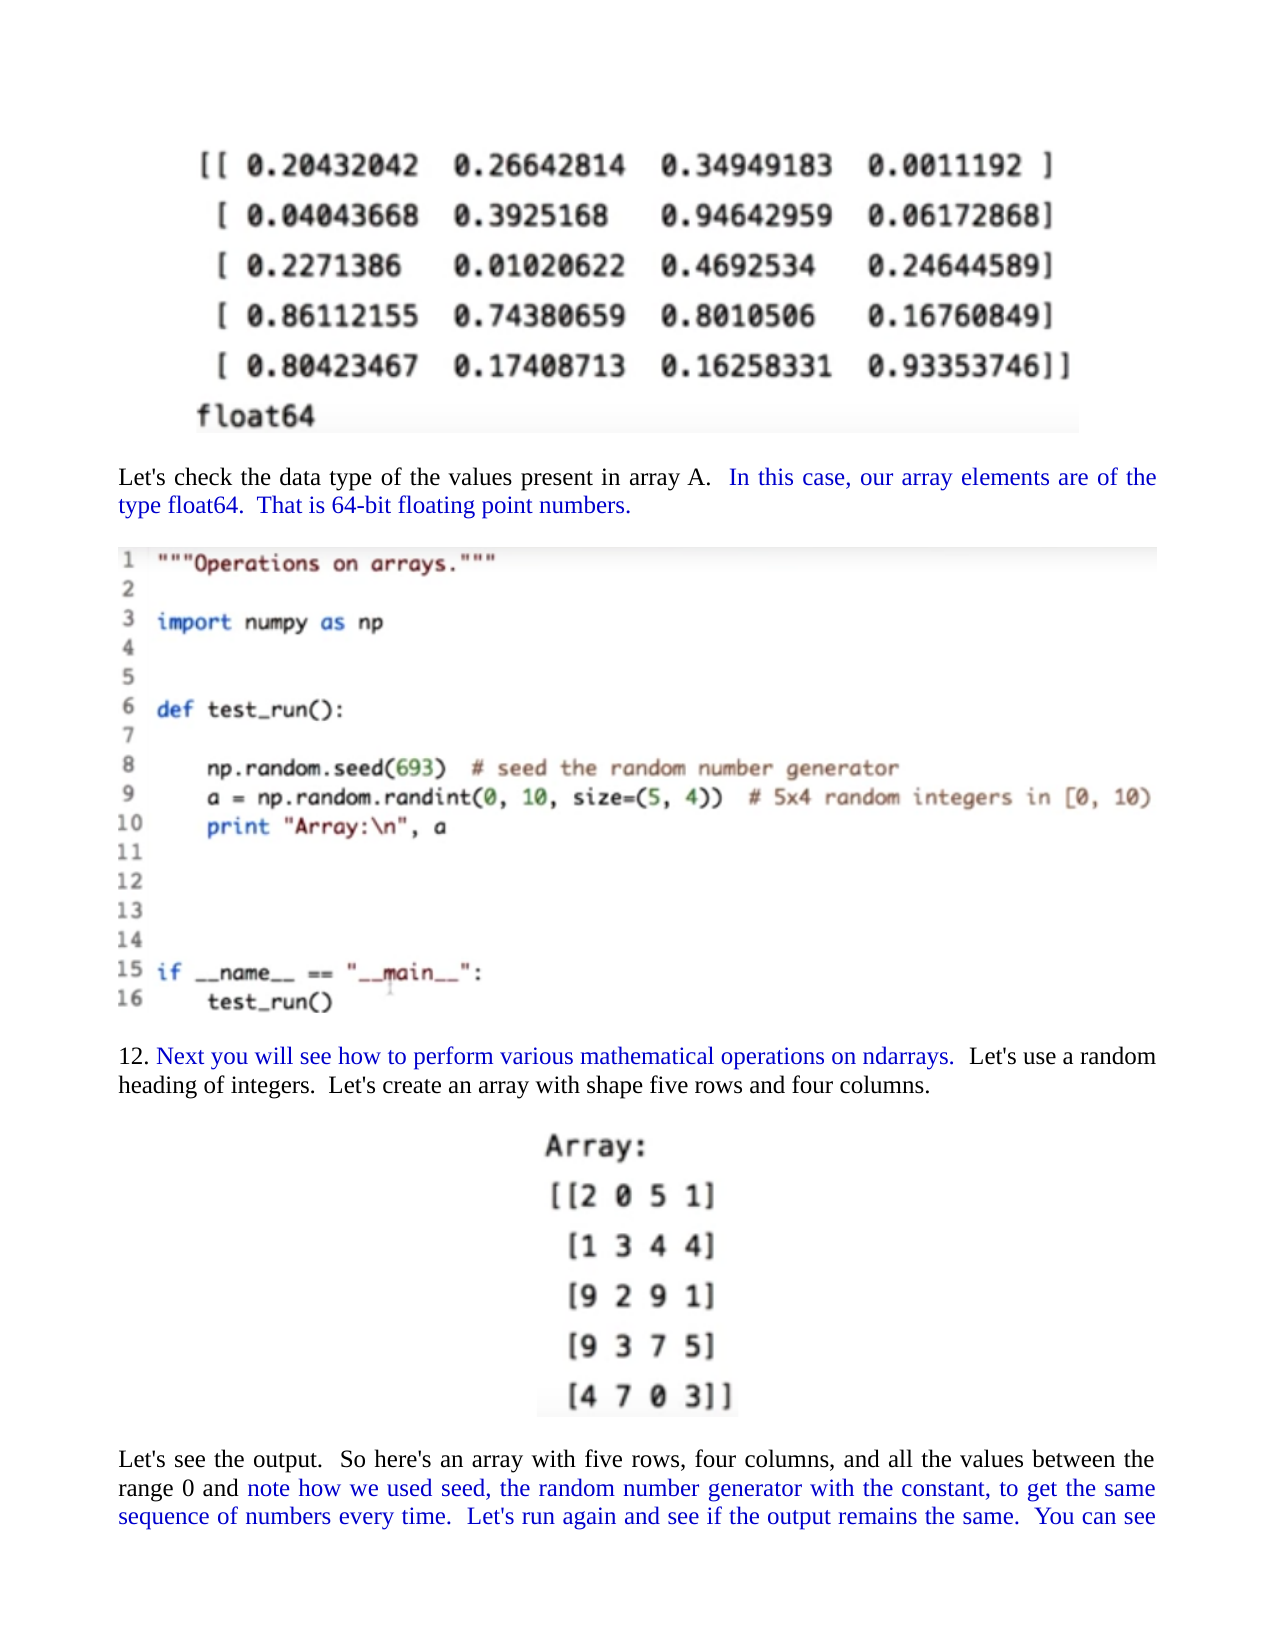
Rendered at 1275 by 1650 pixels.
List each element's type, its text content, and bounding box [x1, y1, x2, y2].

text Let's check the data type of the values present in array A. In this case, our array elements are of the type float64. That is 64-bit floating point numbers. [118, 462, 1157, 519]
picture [196, 146, 1079, 433]
text Let's see the output. So here's an array with five rows, four columns, and all the values between the range 0 and note how we used seed, the random number generator with the constant, to get the same sequence of numbers every time. Let's run again and see if the output remains the same. You can see [118, 1444, 1157, 1530]
picture [536, 1127, 739, 1417]
picture [118, 547, 1157, 1013]
text 12. Next you will see how to perform various mathematical operations on ndarrays. Let's use a random heading of integers. Let's create an array with shape five rows and four columns. [118, 1041, 1157, 1099]
